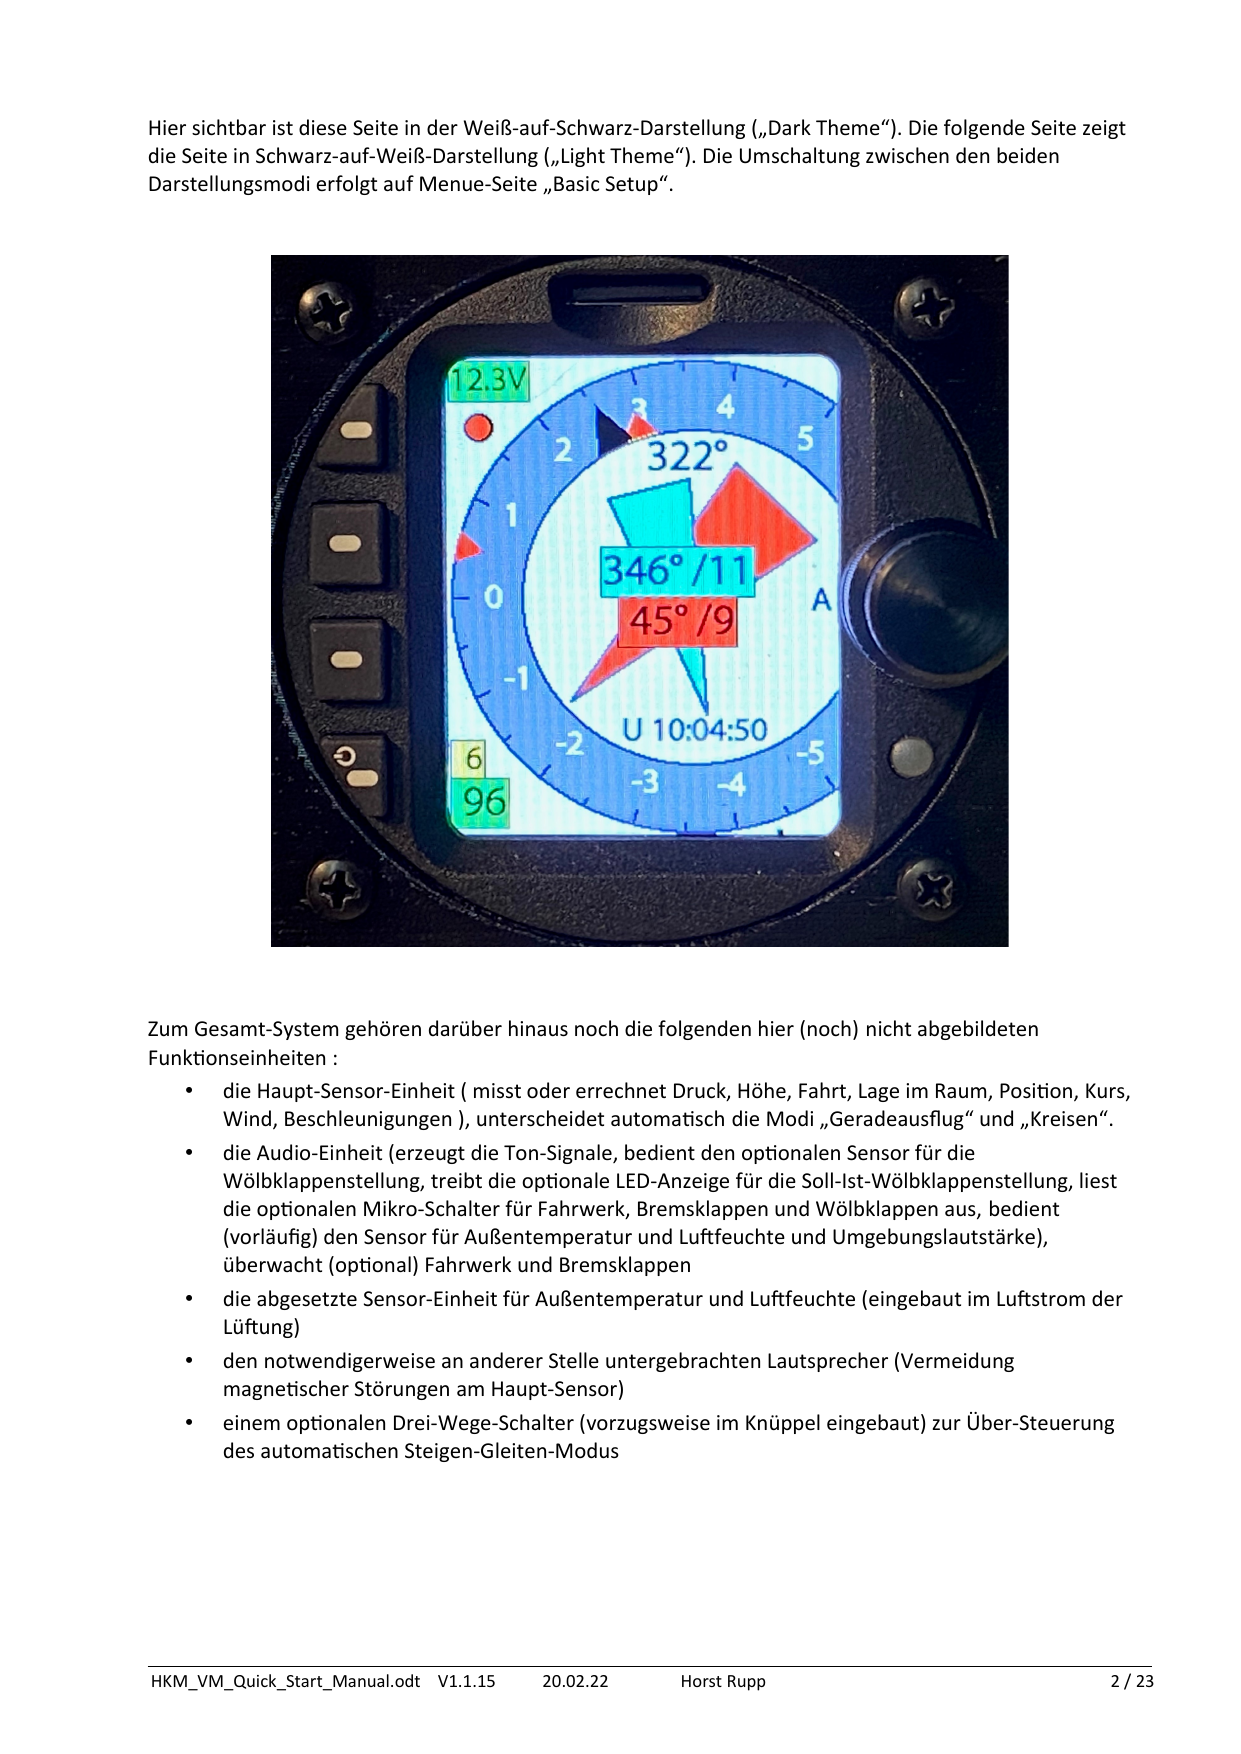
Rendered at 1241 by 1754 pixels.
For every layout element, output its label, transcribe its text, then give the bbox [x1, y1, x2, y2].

list die Haupt-Sensor-Einheit ( misst oder errechnet Druck, Höhe, Fahrt, Lage im Raum, Position, Kurs, Wind, Beschleunigungen ), unterscheidet automatisch die Modi „Geradeausflug“ und „Kreisen“. [185, 1076, 1152, 1132]
list den notwendigerweise an anderer Stelle untergebrachten Lautsprecher (Vermeidung magnetischer Störungen am Haupt-Sensor) [185, 1346, 1152, 1402]
list die abgesetzte Sensor-Einheit für Außentemperatur und Luftfeuchte (eingebaut im Luftstrom der Lüftung) [185, 1284, 1152, 1340]
text Hier sichtbar ist diese Seite in der Weiß-auf-Schwarz-Darstellung („Dark Theme“). Die folgende Seite zeigt die Seite in Schwarz-auf-Weiß-Darstellung („Light Theme“). Die Umschaltung zwischen den beiden Darstellungsmodi erfolgt auf Menue-Seite „Basic Setup“. [148, 113, 1152, 197]
list einem optionalen Drei-Wege-Schalter (vorzugsweise im Knüppel eingebaut) zur Über-Steuerung des automatischen Steigen-Gleiten-Modus [185, 1408, 1152, 1464]
list die Audio-Einheit (erzeugt die Ton-Signale, bedient den optionalen Sensor für die Wölbklappenstellung, treibt die optionale LED-Anzeige für die Soll-Ist-Wölbklappenstellung, liest die optionalen Mikro-Schalter für Fahrwerk, Bremsklappen und Wölbklappen aus, bedient (vorläufig) den Sensor für Außentemperatur und Luftfeuchte und Umgebungslautstärke), überwacht (optional) Fahrwerk und Bremsklappen [185, 1138, 1152, 1278]
text Zum Gesamt-System gehören darüber hinaus noch die folgenden hier (noch) nicht abgebildeten Funktionseinheiten : [148, 1014, 1152, 1071]
picture [271, 255, 1009, 947]
